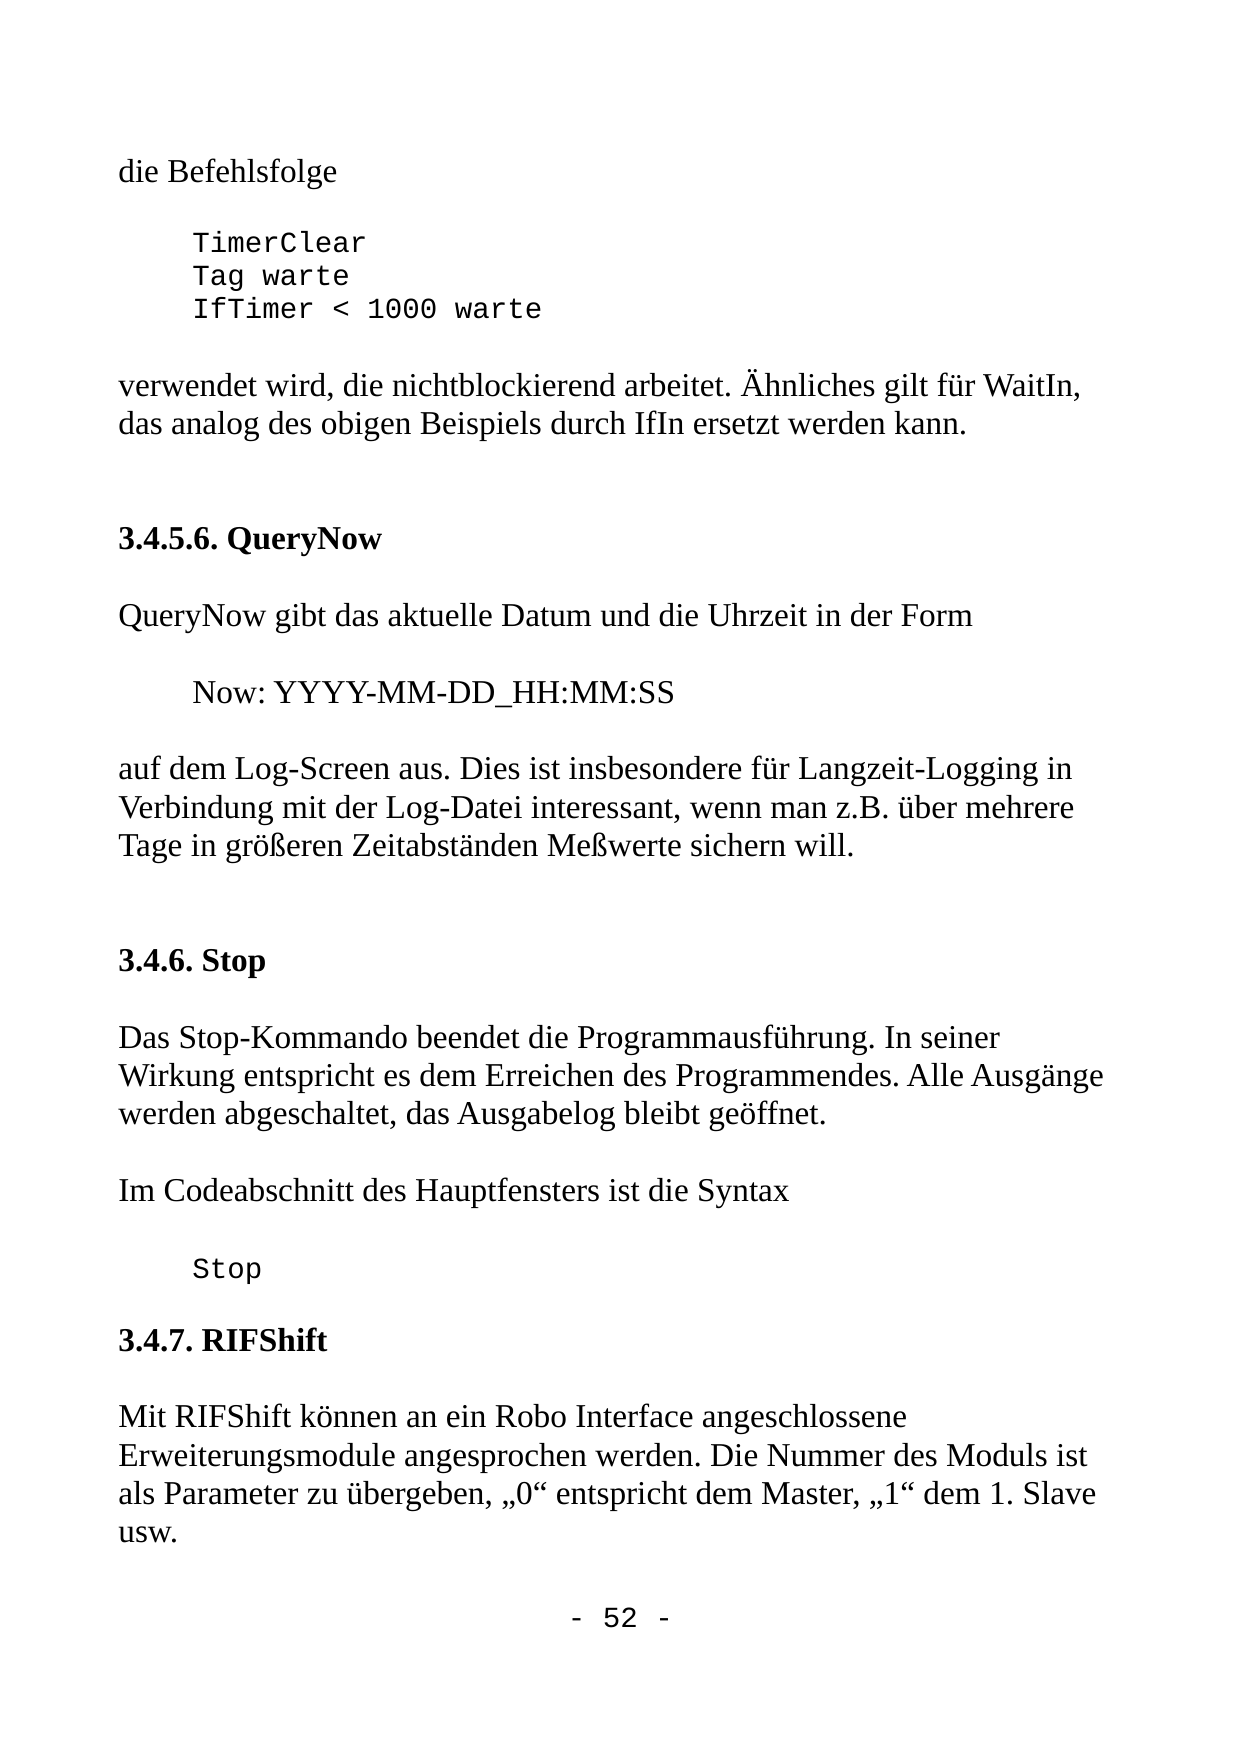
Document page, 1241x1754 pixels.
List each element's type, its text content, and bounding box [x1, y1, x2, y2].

text QueryNow gibt das aktuelle Datum und die Uhrzeit in der Form [118, 595, 1122, 633]
text 3.4.6. Stop [118, 940, 1122, 978]
text 3.4.5.6. QueryNow [118, 518, 1122, 557]
text die Befehlsfolge [118, 151, 1122, 189]
text Im Codeabschnitt des Hauptfensters ist die Syntax [118, 1170, 1122, 1208]
text Mit RIFShift können an ein Robo Interface angeschlossene Erweiterungsmodule angesprochen werden. Die Nummer des Moduls ist als Parameter zu übergeben, „0“ entspricht dem Master, „1“ dem 1. Slave usw. [118, 1396, 1122, 1550]
text auf dem Log-Screen aus. Dies ist insbesondere für Langzeit-Logging in Verbindung mit der Log-Datei interessant, wenn man z.B. über mehrere Tage in größeren Zeitabständen Meßwerte sichern will. [118, 748, 1122, 863]
text TimerClear [118, 228, 1122, 261]
text IfTimer < 1000 warte [118, 294, 1122, 327]
text Tag warte [118, 261, 1122, 294]
text Das Stop-Kommando beendet die Programmausführung. In seiner Wirkung entspricht es dem Erreichen des Programmendes. Alle Ausgänge werden abgeschaltet, das Ausgabelog bleibt geöffnet. [118, 1017, 1122, 1132]
text Stop [118, 1247, 1122, 1287]
text verwendet wird, die nichtblockierend arbeitet. Ähnliches gilt für WaitIn, das analog des obigen Beispiels durch IfIn ersetzt werden kann. [118, 365, 1122, 442]
text Now: YYYY-MM-DD_HH:MM:SS [118, 672, 1122, 710]
text 3.4.7. RIFShift [118, 1320, 1122, 1358]
